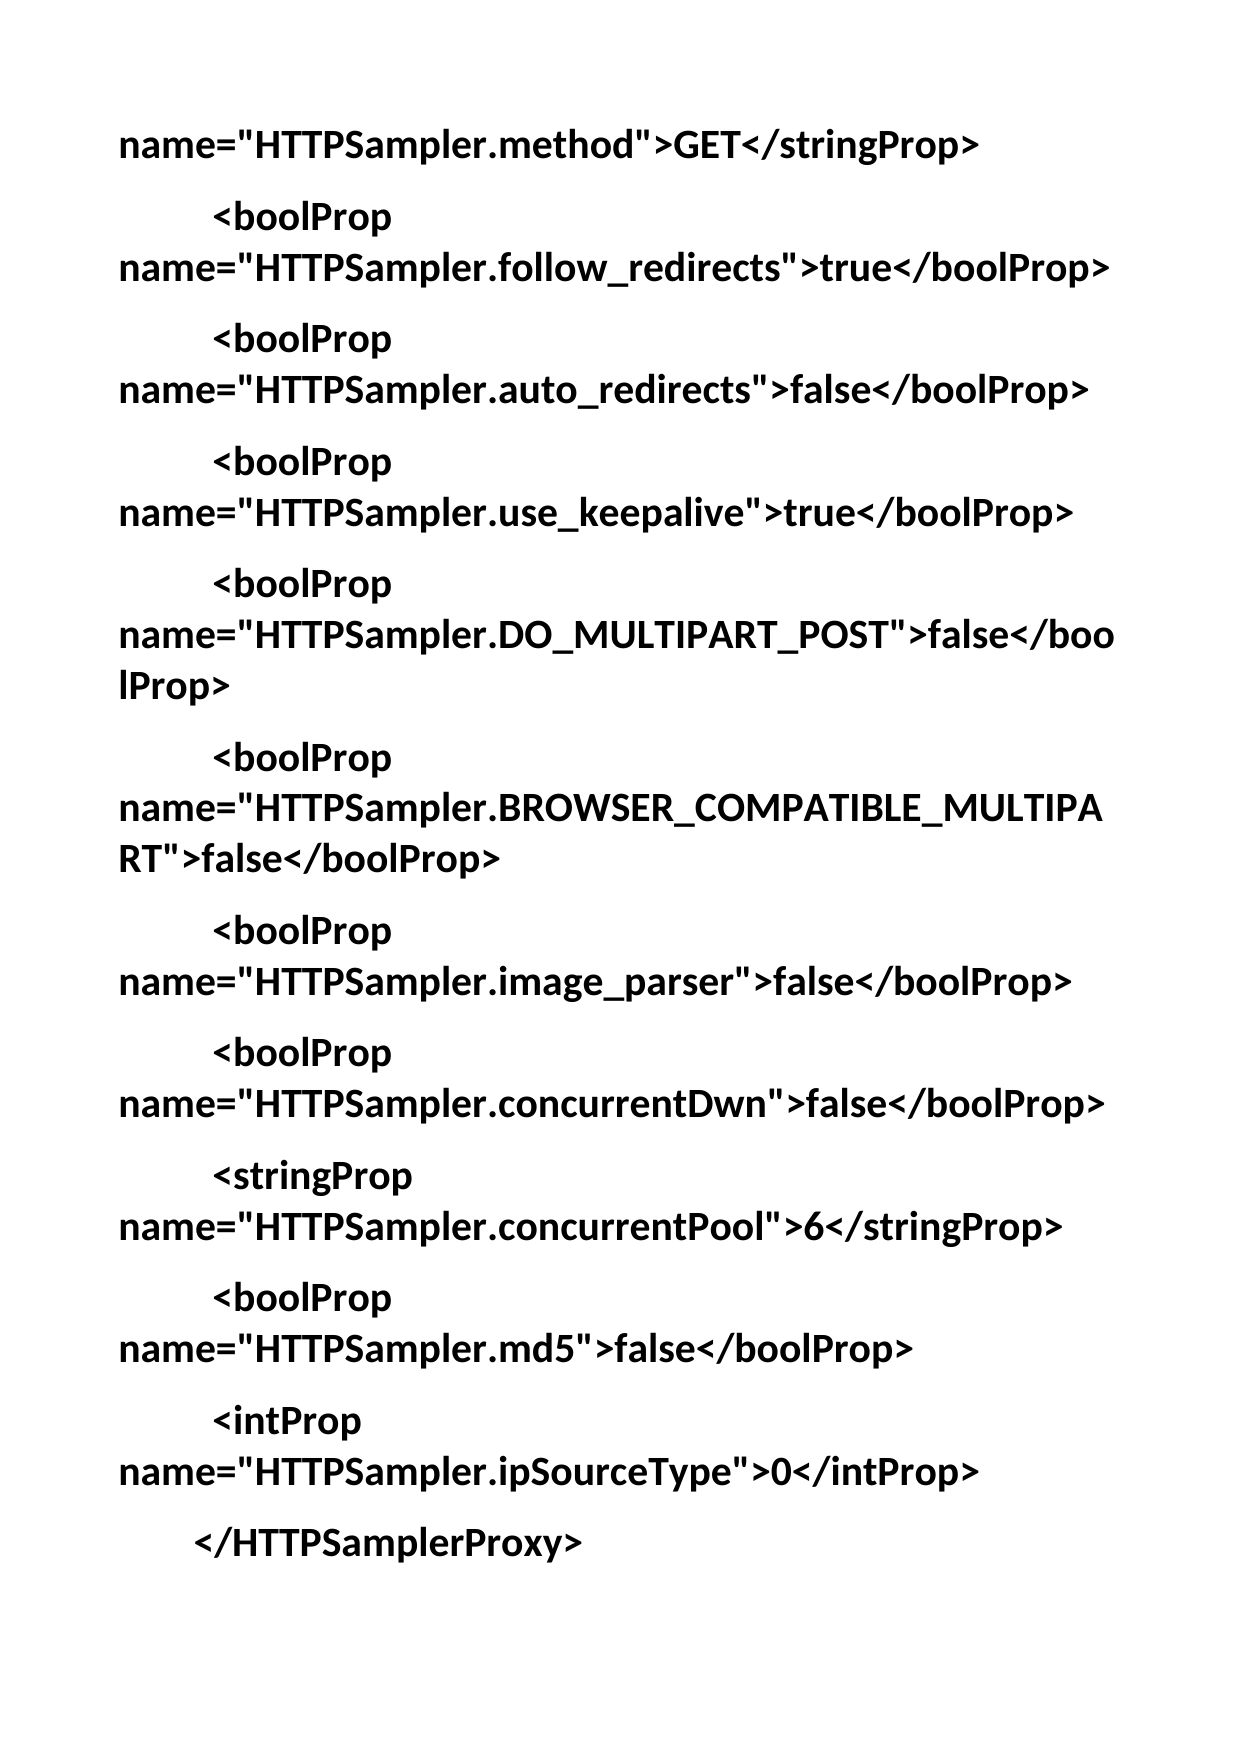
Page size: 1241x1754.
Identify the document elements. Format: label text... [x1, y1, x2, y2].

text name="HTTPSampler.method">GET</stringProp> [118, 118, 1122, 169]
text <stringProp name="HTTPSampler.concurrentPool">6</stringProp> [118, 1149, 1122, 1251]
text <boolProp name="HTTPSampler.follow_redirects">true</boolProp> [118, 190, 1122, 291]
text <boolProp name="HTTPSampler.auto_redirects">false</boolProp> [118, 312, 1122, 414]
text <boolProp name="HTTPSampler.concurrentDwn">false</boolProp> [118, 1026, 1122, 1128]
text <boolProp name="HTTPSampler.use_keepalive">true</boolProp> [118, 435, 1122, 536]
text <boolProp name="HTTPSampler.image_parser">false</boolProp> [118, 904, 1122, 1006]
text <intProp name="HTTPSampler.ipSourceType">0</intProp> [118, 1394, 1122, 1496]
text <boolProp name="HTTPSampler.BROWSER_COMPATIBLE_MULTIPART">false</boolProp> [118, 731, 1122, 883]
text <boolProp name="HTTPSampler.md5">false</boolProp> [118, 1271, 1122, 1373]
text <boolProp name="HTTPSampler.DO_MULTIPART_POST">false</boolProp> [118, 557, 1122, 710]
text </HTTPSamplerProxy> [118, 1516, 1122, 1567]
